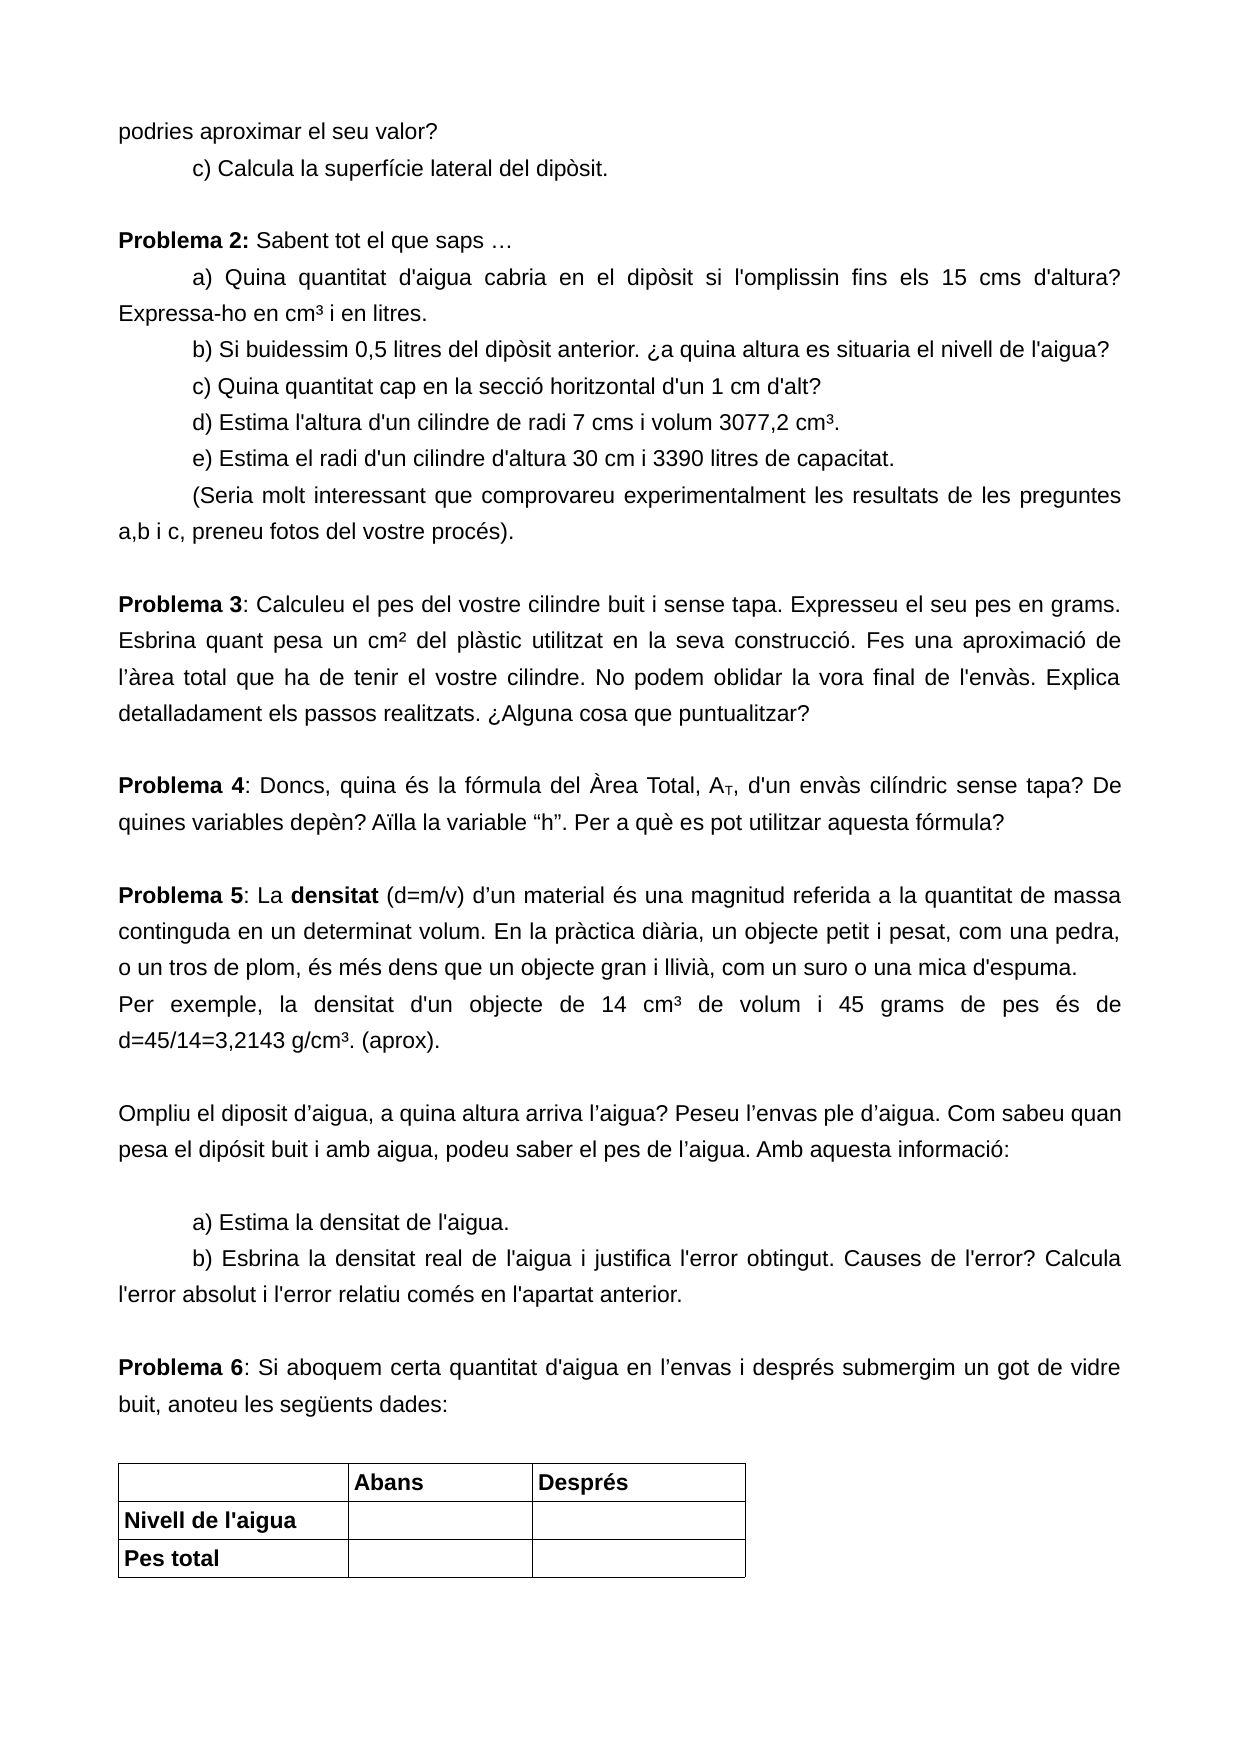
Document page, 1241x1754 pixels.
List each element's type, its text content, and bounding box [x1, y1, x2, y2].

table_cell [349, 1540, 532, 1577]
text b) Si buidessim 0,5 litres del dipòsit anterior. ¿a quina altura es situaria el nivell de l'aigua? [118, 336, 1122, 363]
text Problema 3: Calculeu el pes del vostre cilindre buit i sense tapa. Expresseu el seu pes en grams. Esbrina quant pesa un cm² del plàstic utilitzat en la seva construcció. Fes una aproximació de l’àrea total que ha de tenir el vostre cilindre. No podem oblidar la vora final de l'envàs. Explica detalladament els passos realitzats. ¿Alguna cosa que puntualitzar? [118, 591, 1122, 726]
text Ompliu el diposit d’aigua, a quina altura arriva l’aigua? Peseu l’envas ple d’aigua. Com sabeu quan pesa el dipósit buit i amb aigua, podeu saber el pes de l’aigua. Amb aquesta informació: [118, 1100, 1122, 1162]
text b) Esbrina la densitat real de l'aigua i justifica l'error obtingut. Causes de l'error? Calcula l'error absolut i l'error relatiu comés en l'apartat anterior. [118, 1245, 1122, 1308]
text d) Estima l'altura d'un cilindre de radi 7 cms i volum 3077,2 cm³. [118, 409, 1122, 435]
table_cell Pes total [119, 1540, 348, 1577]
text Problema 4: Doncs, quina és la fórmula del Àrea Total, AT, d'un envàs cilíndric sense tapa? De quines variables depèn? Aïlla la variable “h”. Per a què es pot utilitzar aquesta fórmula? [118, 772, 1122, 835]
text Per exemple, la densitat d'un objecte de 14 cm³ de volum i 45 grams de pes és de d=45/14=3,2143 g/cm³. (aprox). [118, 991, 1122, 1053]
text podries aproximar el seu valor? [118, 118, 1122, 144]
text Problema 2: Sabent tot el que saps … [118, 227, 1122, 253]
table_cell Nivell de l'aigua [119, 1502, 348, 1539]
text (Seria molt interessant que comprovareu experimentalment les resultats de les preguntes a,b i c, preneu fotos del vostre procés). [118, 482, 1122, 544]
text c) Quina quantitat cap en la secció horitzontal d'un 1 cm d'alt? [118, 373, 1122, 399]
text Problema 6: Si aboquem certa quantitat d'aigua en l’envas i després submergim un got de vidre buit, anoteu les següents dades: [118, 1354, 1122, 1417]
table_header Abans [349, 1464, 532, 1501]
text c) Calcula la superfície lateral del dipòsit. [118, 154, 1122, 181]
text e) Estima el radi d'un cilindre d'altura 30 cm i 3390 litres de capacitat. [118, 445, 1122, 472]
table_header [119, 1464, 348, 1501]
text a) Quina quantitat d'aigua cabria en el dipòsit si l'omplissin fins els 15 cms d'altura? Expressa-ho en cm³ i en litres. [118, 263, 1122, 326]
text a) Estima la densitat de l'aigua. [118, 1209, 1122, 1235]
table_cell [533, 1540, 745, 1577]
text Problema 5: La densitat (d=m/v) d’un material és una magnitud referida a la quantitat de massa continguda en un determinat volum. En la pràctica diària, un objecte petit i pesat, com una pedra, o un tros de plom, és més dens que un objecte gran i llivià, com un suro o una mica d'espuma. [118, 882, 1122, 981]
table_cell [349, 1502, 532, 1539]
table_cell [533, 1502, 745, 1539]
table_header Després [533, 1464, 745, 1501]
